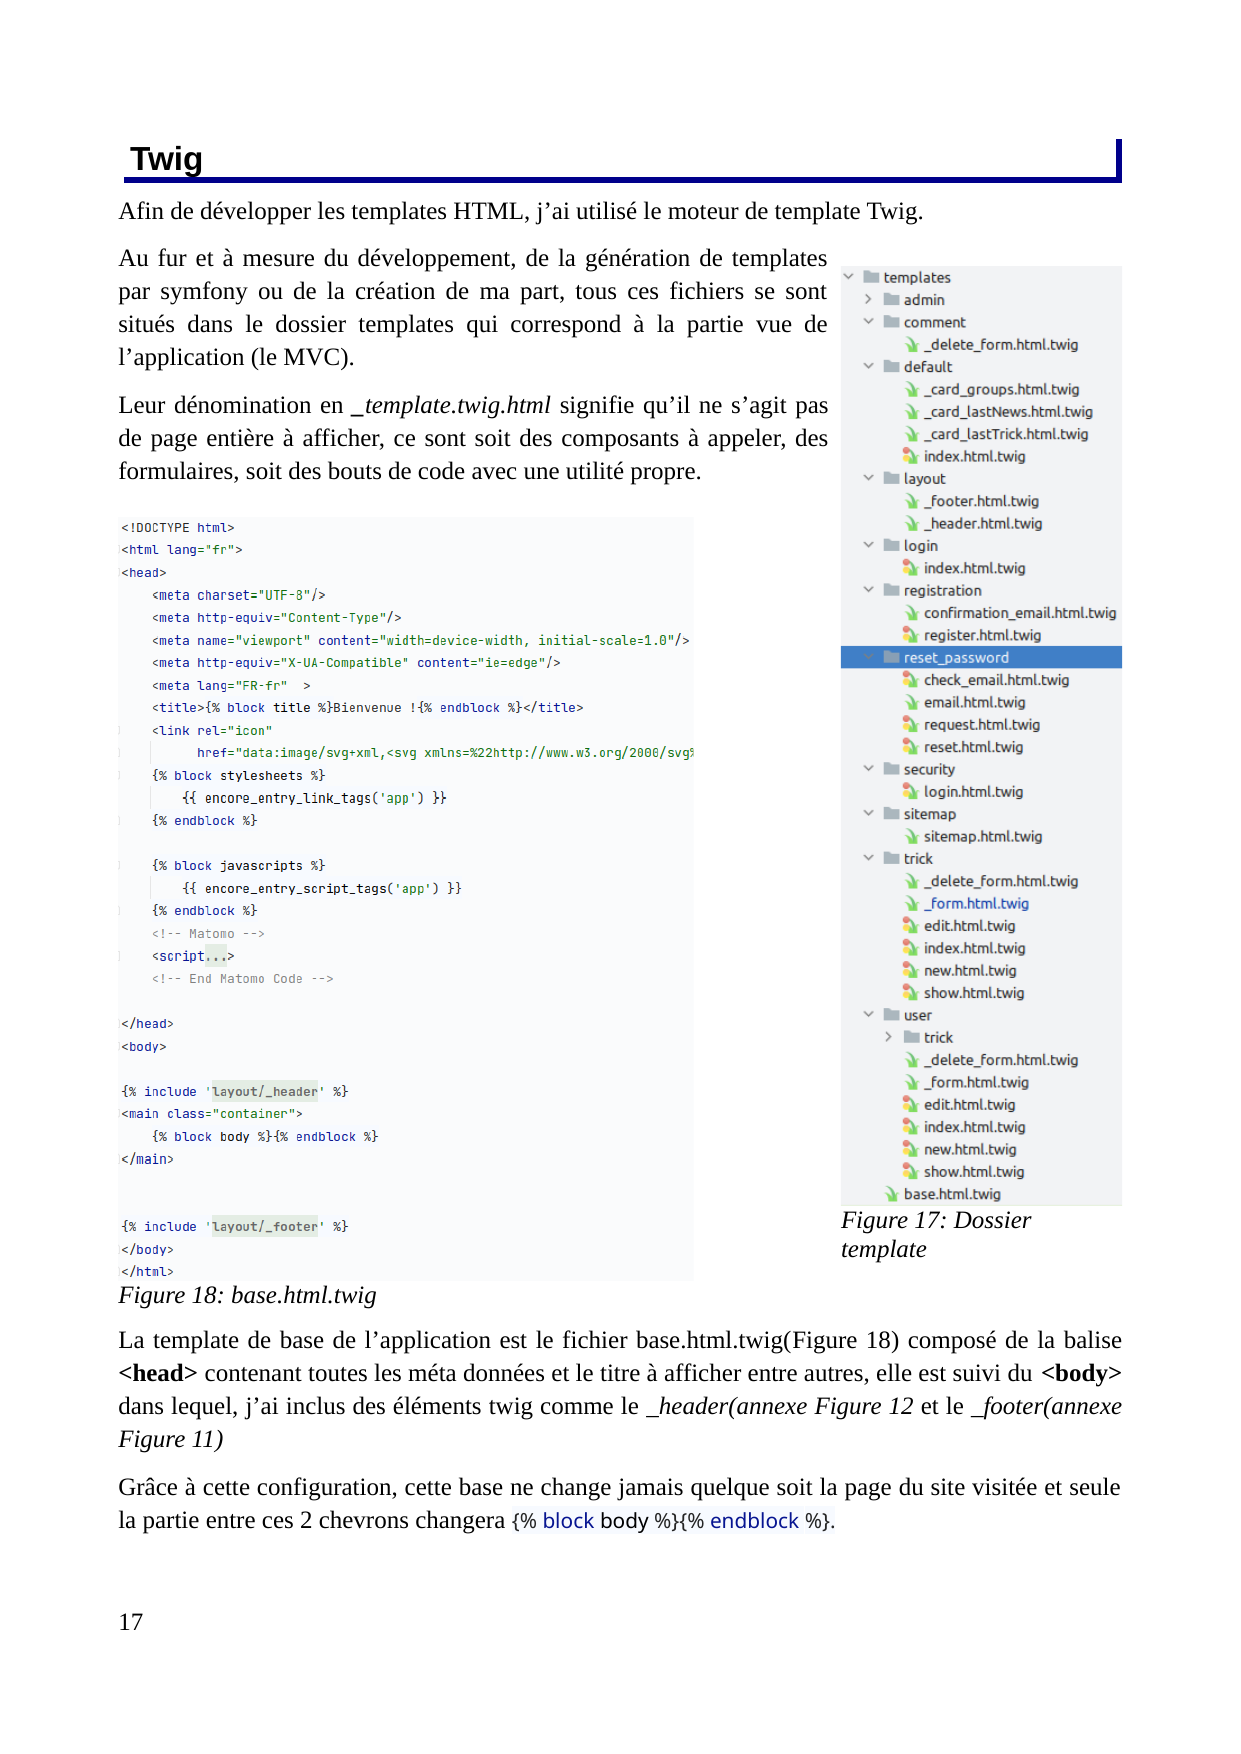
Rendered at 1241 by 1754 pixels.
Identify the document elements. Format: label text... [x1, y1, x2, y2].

picture [840, 266, 1123, 1206]
text Figure 17: Dossier template [841, 1206, 1122, 1263]
picture [118, 517, 694, 1281]
text Leur dénomination en _template.twig.html signifie qu’il ne s’agit pas de page entière à afficher, ce sont soit des composants à appeler, des formulaires, soit des bouts de code avec une utilité propre. [118, 390, 840, 485]
subtitle Twig [118, 139, 1116, 177]
text [841, 254, 1122, 266]
text Figure 18: base.html.twig [118, 1281, 694, 1309]
text Afin de développer les templates HTML, j’ai utilisé le moteur de template Twig. [118, 196, 1122, 224]
text La template de base de l’application est le fichier base.html.twig(Figure 18) composé de la balise <head> contenant toutes les méta données et le titre à afficher entre autres, elle est suivi du <body> dans lequel, j’ai inclus des éléments twig comme le _header(annexe Figure 12 et le _footer(annexe Figure 11) [118, 504, 1122, 1453]
text Au fur et à mesure du développement, de la génération de templates par symfony ou de la création de ma part, tous ces fichiers se sont situés dans le dossier templates qui correspond à la partie vue de l’application (le MVC). [118, 243, 1122, 371]
text Grâce à cette configuration, cette base ne change jamais quelque soit la page du site visitée et seule la partie entre ces 2 chevrons changera {% block body %}{% endblock %}. [118, 1472, 1122, 1534]
